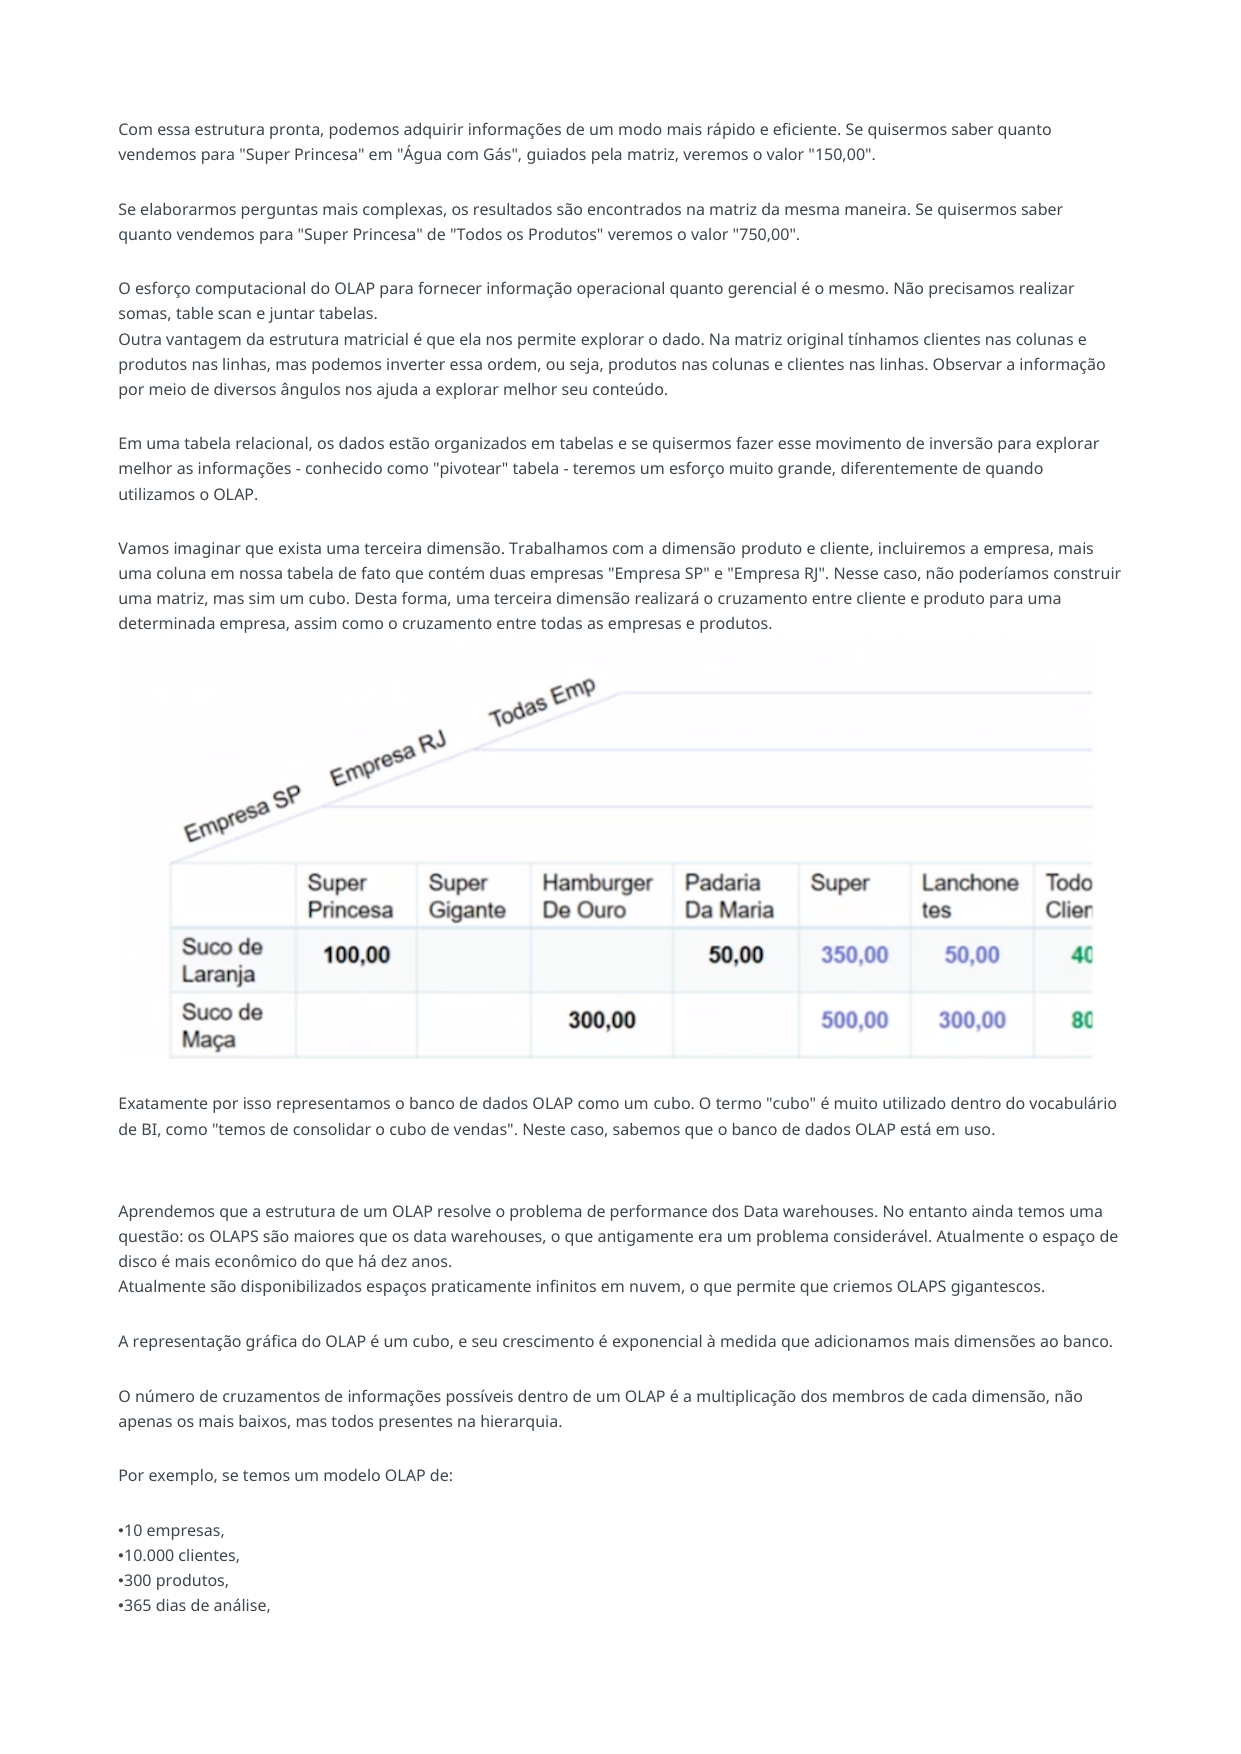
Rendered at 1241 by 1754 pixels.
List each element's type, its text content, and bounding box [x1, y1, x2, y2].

text Vamos imaginar que exista uma terceira dimensão. Trabalhamos com a dimensão produto e cliente, incluiremos a empresa, mais uma coluna em nossa tabela de fato que contém duas empresas "Empresa SP" e "Empresa RJ". Nesse caso, não poderíamos construir uma matriz, mas sim um cubo. Desta forma, uma terceira dimensão realizará o cruzamento entre cliente e produto para uma determinada empresa, assim como o cruzamento entre todas as empresas e produtos. [118, 537, 1122, 634]
text Com essa estrutura pronta, podemos adquirir informações de um modo mais rápido e eficiente. Se quisermos saber quanto vendemos para "Super Princesa" em "Água com Gás", guiados pela matriz, veremos o valor "150,00". [118, 118, 1122, 165]
text Atualmente são disponibilizados espaços praticamente infinitos em nuvem, o que permite que criemos OLAPS gigantescos. [118, 1276, 1122, 1297]
picture [118, 637, 1108, 1059]
text Exatamente por isso representamos o banco de dados OLAP como um cubo. O termo "cubo" é muito utilizado dentro do vocabulário de BI, como "temos de consolidar o cubo de vendas". Neste caso, sabemos que o banco de dados OLAP está em uso. [118, 1093, 1122, 1139]
list 10.000 clientes, [118, 1544, 1122, 1566]
text O esforço computacional do OLAP para fornecer informação operacional quanto gerencial é o mesmo. Não precisamos realizar somas, table scan e juntar tabelas. [118, 277, 1122, 324]
text O número de cruzamentos de informações possíveis dentro de um OLAP é a multiplicação dos membros de cada dimensão, não apenas os mais baixos, mas todos presentes na hierarquia. [118, 1385, 1122, 1432]
text Se elaborarmos perguntas mais complexas, os resultados são encontrados na matriz da mesma maneira. Se quisermos saber quanto vendemos para "Super Princesa" de "Todos os Produtos" veremos o valor "750,00". [118, 198, 1122, 245]
text Outra vantagem da estrutura matricial é que ela nos permite explorar o dado. Na matriz original tínhamos clientes nas colunas e produtos nas linhas, mas podemos inverter essa ordem, ou seja, produtos nas colunas e clientes nas linhas. Observar a informação por meio de diversos ângulos nos ajuda a explorar melhor seu conteúdo. [118, 328, 1122, 400]
text A representação gráfica do OLAP é um cubo, e seu crescimento é exponencial à medida que adicionamos mais dimensões ao banco. [118, 1330, 1122, 1352]
text Por exemplo, se temos um modelo OLAP de: [118, 1464, 1122, 1486]
list 300 produtos, [118, 1569, 1122, 1591]
text Aprendemos que a estrutura de um OLAP resolve o problema de performance dos Data warehouses. No entanto ainda temos uma questão: os OLAPS são maiores que os data warehouses, o que antigamente era um problema considerável. Atualmente o espaço de disco é mais econômico do que há dez anos. [118, 1200, 1122, 1272]
list 365 dias de análise, [118, 1594, 1122, 1616]
list 10 empresas, [118, 1519, 1122, 1541]
text Em uma tabela relacional, os dados estão organizados em tabelas e se quisermos fazer esse movimento de inversão para explorar melhor as informações - conhecido como "pivotear" tabela - teremos um esforço muito grande, diferentemente de quando utilizamos o OLAP. [118, 432, 1122, 504]
